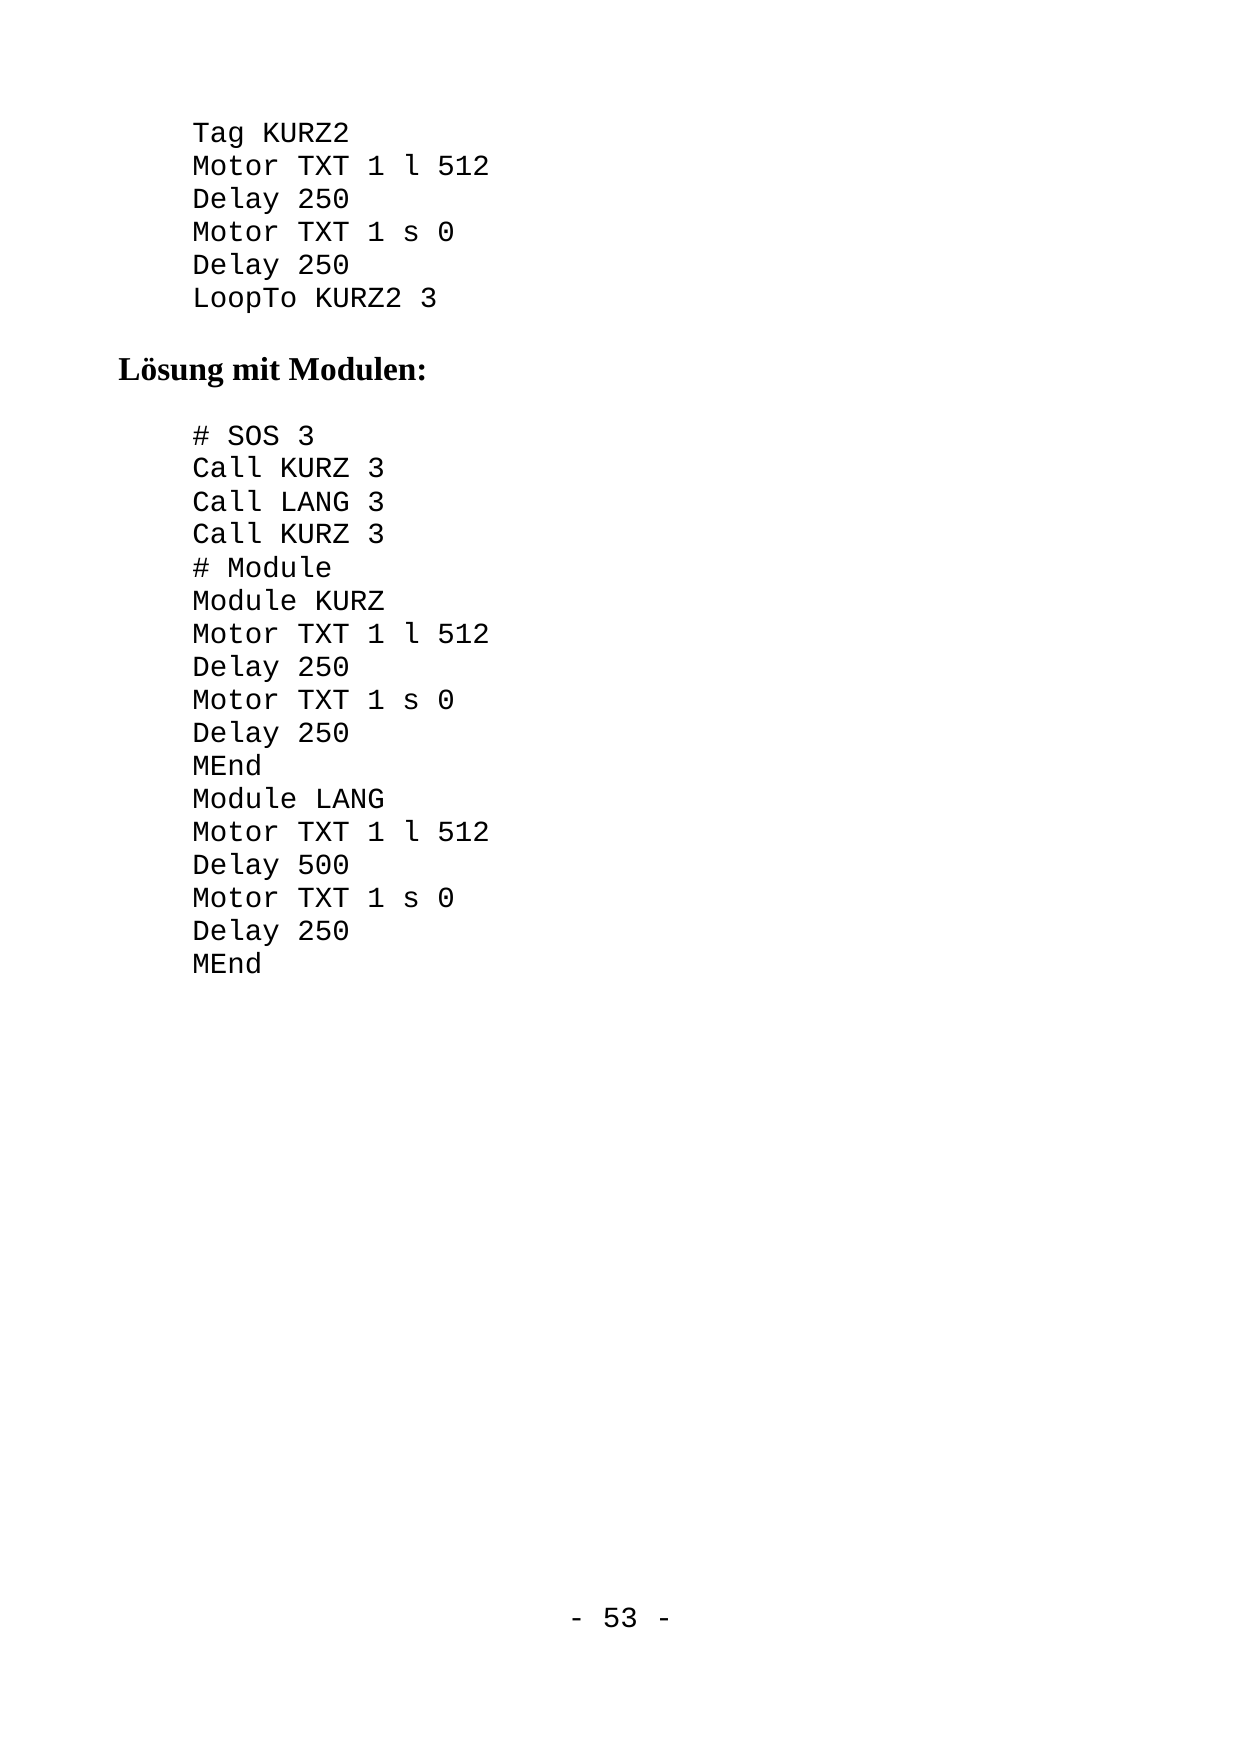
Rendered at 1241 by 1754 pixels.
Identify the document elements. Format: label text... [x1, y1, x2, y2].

text Motor TXT 1 s 0 [118, 217, 1122, 250]
text MEnd [118, 751, 1122, 784]
text Module LANG [118, 784, 1122, 817]
text Delay 250 [118, 250, 1122, 283]
text MEnd [118, 949, 1122, 982]
text Delay 250 [118, 718, 1122, 751]
text Module KURZ [118, 586, 1122, 619]
text Delay 250 [118, 184, 1122, 217]
text # SOS 3 [118, 421, 1122, 454]
text Motor TXT 1 l 512 [118, 817, 1122, 850]
text Lösung mit Modulen: [118, 349, 1122, 388]
text Delay 500 [118, 850, 1122, 883]
text LoopTo KURZ2 3 [118, 283, 1122, 316]
text Call KURZ 3 [118, 454, 1122, 487]
text Tag KURZ2 [118, 118, 1122, 151]
text # Module [118, 553, 1122, 586]
text Motor TXT 1 s 0 [118, 685, 1122, 718]
text Motor TXT 1 l 512 [118, 151, 1122, 184]
text Motor TXT 1 s 0 [118, 883, 1122, 916]
text Motor TXT 1 l 512 [118, 619, 1122, 652]
text Delay 250 [118, 652, 1122, 685]
text Delay 250 [118, 916, 1122, 949]
text Call LANG 3 [118, 487, 1122, 520]
text Call KURZ 3 [118, 520, 1122, 553]
